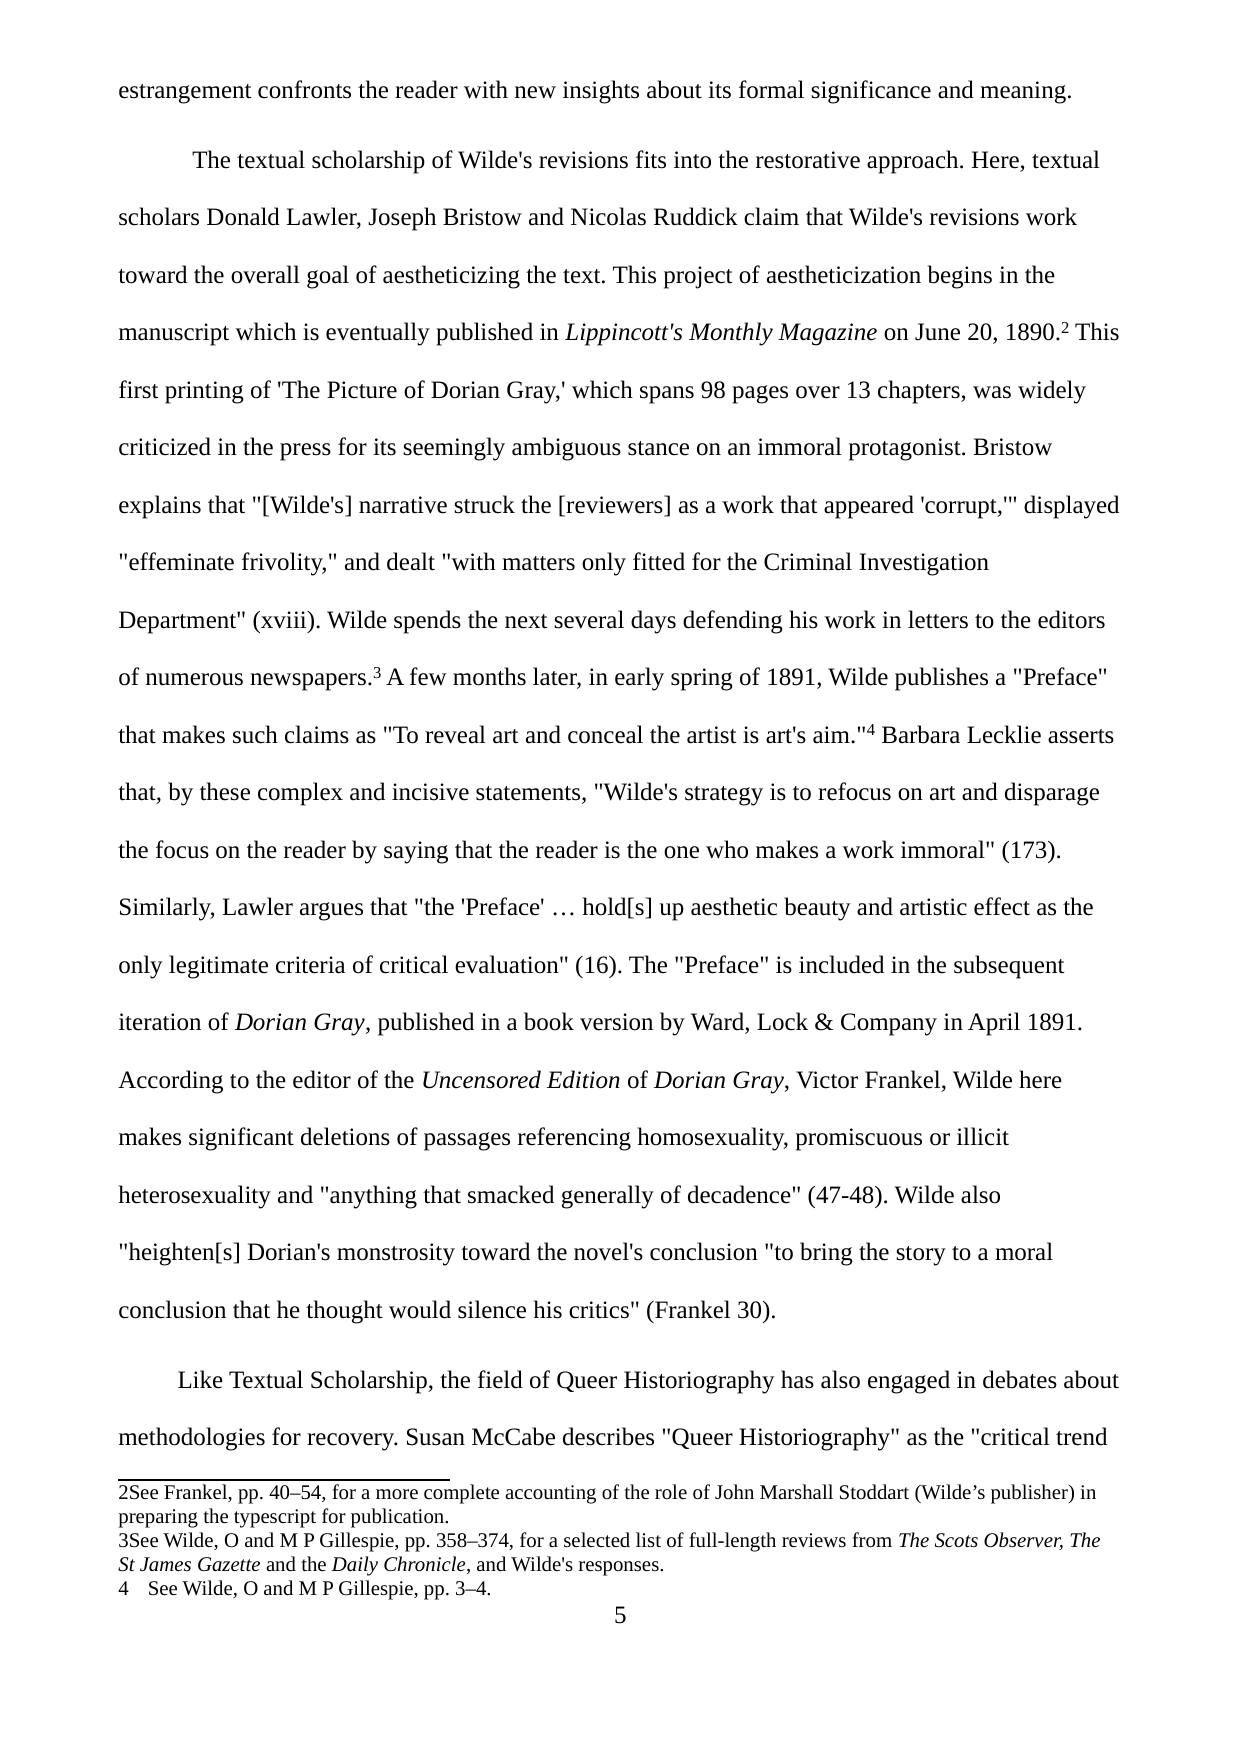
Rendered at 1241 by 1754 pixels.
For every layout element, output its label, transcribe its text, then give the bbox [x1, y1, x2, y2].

text estrangement confronts the reader with new insights about its formal significance and meaning. [118, 75, 1122, 104]
text See Wilde, O and M P Gillespie, pp. 3–4. [118, 1576, 1122, 1600]
text The textual scholarship of Wilde's revisions fits into the restorative approach. Here, textual scholars Donald Lawler, Joseph Bristow and Nicolas Ruddick claim that Wilde's revisions work toward the overall goal of aestheticizing the text. This project of aestheticization begins in the manuscript which is eventually published in Lippincott's Monthly Magazine on June 20, 1890. This first printing of 'The Picture of Dorian Gray,' which spans 98 pages over 13 chapters, was widely criticized in the press for its seemingly ambiguous stance on an immoral protagonist. Bristow explains that "[Wilde's] narrative struck the [reviewers] as a work that appeared 'corrupt,'" displayed "effeminate frivolity," and dealt "with matters only fitted for the Criminal Investigation Department" (xviii). Wilde spends the next several days defending his work in letters to the editors of numerous newspapers. A few months later, in early spring of 1891, Wilde publishes a "Preface" that makes such claims as "To reveal art and conceal the artist is art's aim." Barbara Lecklie asserts that, by these complex and incisive statements, "Wilde's strategy is to refocus on art and disparage the focus on the reader by saying that the reader is the one who makes a work immoral" (173). Similarly, Lawler argues that "the 'Preface' … hold[s] up aesthetic beauty and artistic effect as the only legitimate criteria of critical evaluation" (16). The "Preface" is included in the subsequent iteration of Dorian Gray, published in a book version by Ward, Lock & Company in April 1891. According to the editor of the Uncensored Edition of Dorian Gray, Victor Frankel, Wilde here makes significant deletions of passages referencing homosexuality, promiscuous or illicit heterosexuality and "anything that smacked generally of decadence" (47-48). Wilde also "heighten[s] Dorian's monstrosity toward the novel's conclusion "to bring the story to a moral conclusion that he thought would silence his critics" (Frankel 30). [118, 145, 1122, 1324]
text Like Textual Scholarship, the field of Queer Historiography has also engaged in debates about methodologies for recovery. Susan McCabe describes "Queer Historiography" as the "critical trend [118, 1365, 1122, 1451]
text See Frankel, pp. 40–54, for a more complete accounting of the role of John Marshall Stoddart (Wilde’s publisher) in preparing the typescript for publication. [118, 1480, 1122, 1528]
text See Wilde, O and M P Gillespie, pp. 358–374, for a selected list of full-length reviews from The Scots Observer, The St James Gazette and the Daily Chronicle, and Wilde's responses. [118, 1528, 1122, 1576]
